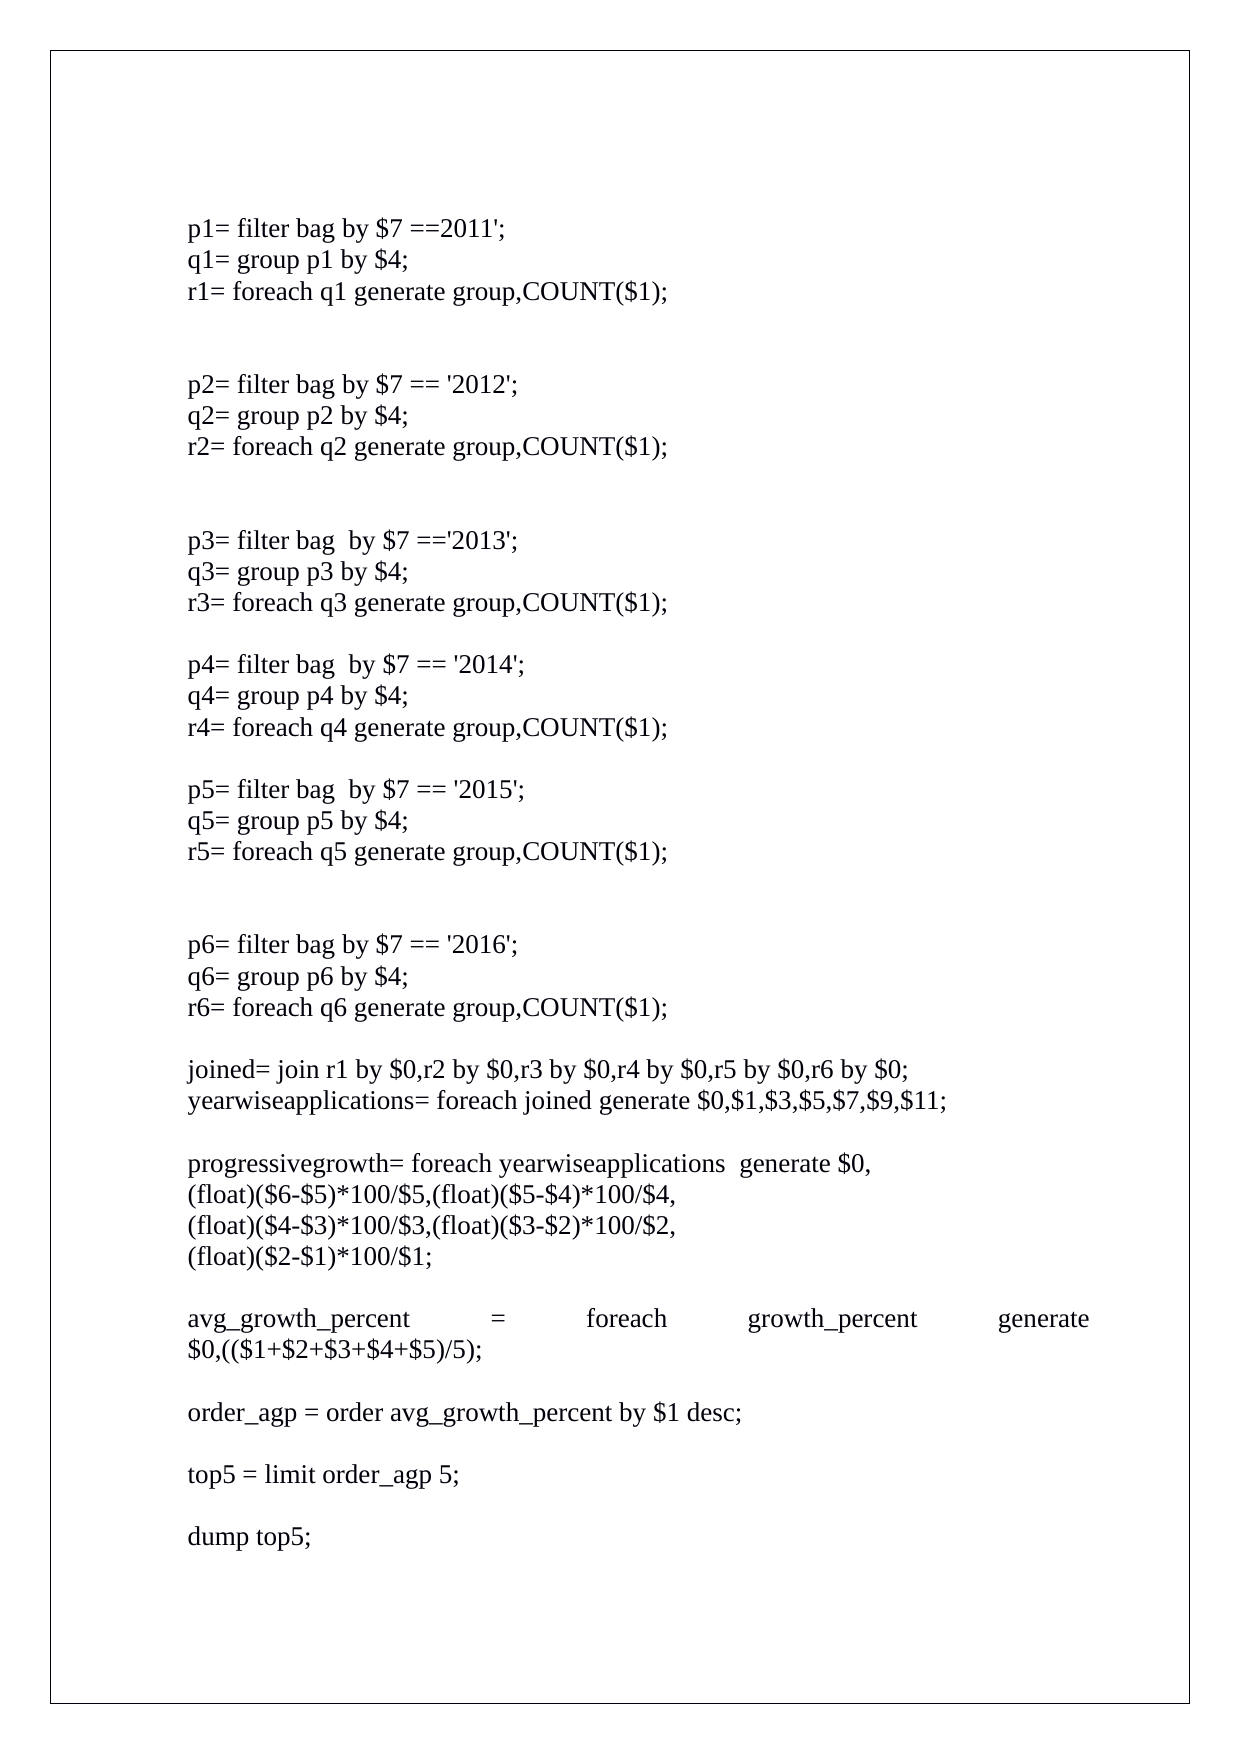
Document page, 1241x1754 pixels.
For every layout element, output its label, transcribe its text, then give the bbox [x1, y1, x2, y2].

text progressivegrowth= foreach yearwiseapplications generate $0, [187, 1147, 1090, 1178]
text q6= group p6 by $4; [187, 960, 1090, 991]
text q4= group p4 by $4; [187, 679, 1090, 711]
text yearwiseapplications= foreach joined generate $0,$1,$3,$5,$7,$9,$11; [187, 1084, 1090, 1116]
text (float)($6-$5)*100/$5,(float)($5-$4)*100/$4, [187, 1178, 1090, 1209]
text r6= foreach q6 generate group,COUNT($1); [187, 991, 1090, 1022]
text (float)($4-$3)*100/$3,(float)($3-$2)*100/$2, [187, 1209, 1090, 1240]
text p1= filter bag by $7 ==2011'; [187, 212, 1090, 243]
text (float)($2-$1)*100/$1; [187, 1240, 1090, 1271]
text r1= foreach q1 generate group,COUNT($1); [187, 274, 1090, 306]
text q5= group p5 by $4; [187, 804, 1090, 835]
text q2= group p2 by $4; [187, 399, 1090, 430]
text joined= join r1 by $0,r2 by $0,r3 by $0,r4 by $0,r5 by $0,r6 by $0; [187, 1053, 1090, 1084]
text top5 = limit order_agp 5; [187, 1458, 1090, 1489]
text p5= filter bag by $7 == '2015'; [187, 773, 1090, 804]
text order_agp = order avg_growth_percent by $1 desc; [187, 1396, 1090, 1427]
text r2= foreach q2 generate group,COUNT($1); [187, 430, 1090, 461]
text dump top5; [187, 1520, 1090, 1552]
text r5= foreach q5 generate group,COUNT($1); [187, 835, 1090, 866]
text q3= group p3 by $4; [187, 555, 1090, 586]
text avg_growth_percent = foreach growth_percent generate $0,(($1+$2+$3+$4+$5)/5); [187, 1302, 1090, 1365]
text p4= filter bag by $7 == '2014'; [187, 648, 1090, 679]
text p3= filter bag by $7 =='2013'; [187, 524, 1090, 555]
text r4= foreach q4 generate group,COUNT($1); [187, 711, 1090, 742]
text r3= foreach q3 generate group,COUNT($1); [187, 586, 1090, 617]
text p2= filter bag by $7 == '2012'; [187, 368, 1090, 399]
text q1= group p1 by $4; [187, 243, 1090, 274]
text p6= filter bag by $7 == '2016'; [187, 929, 1090, 960]
